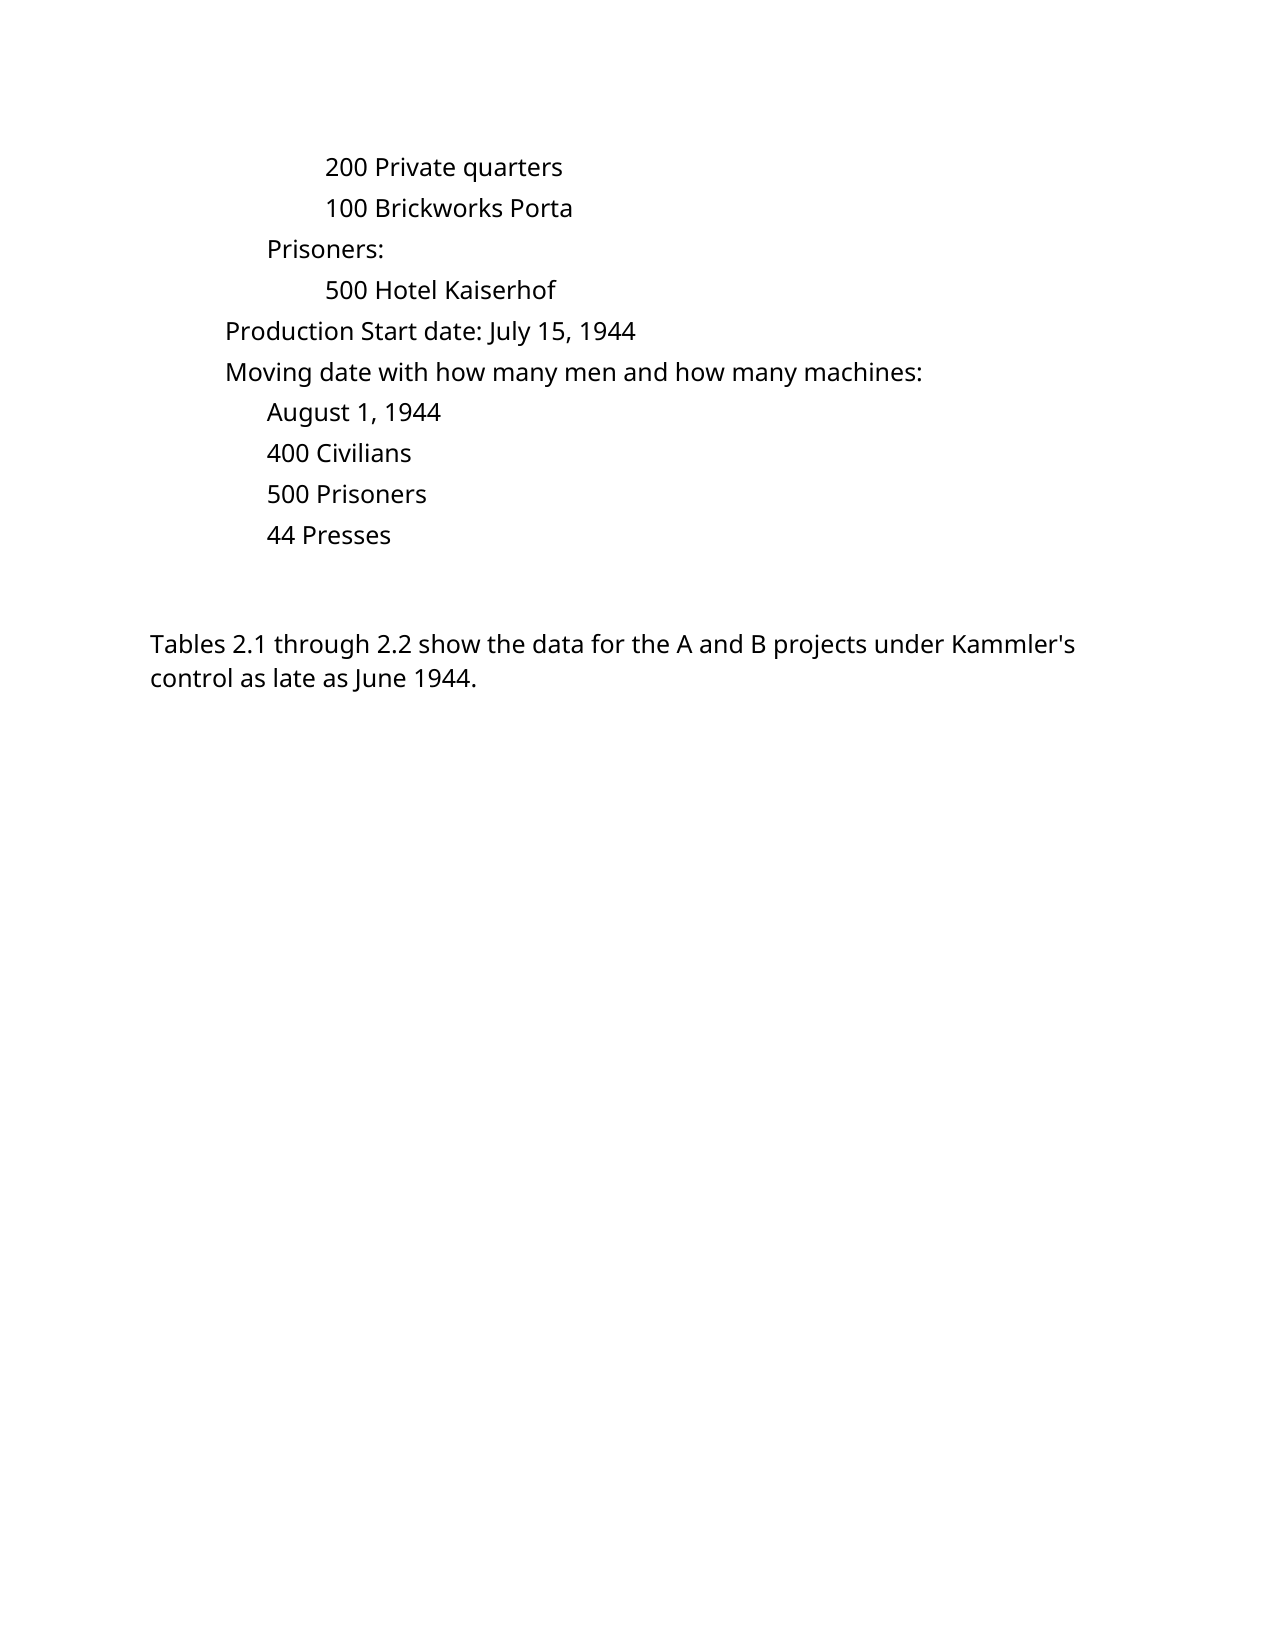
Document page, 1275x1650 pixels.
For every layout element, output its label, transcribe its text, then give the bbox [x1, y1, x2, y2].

text August 1, 1944 [225, 395, 1125, 429]
text Tables 2.1 through 2.2 show the data for the A and B projects under Kammler's control as late as June 1944. [150, 626, 1125, 694]
text 200 Private quarters [225, 150, 1125, 184]
text Production Start date: July 15, 1944 [225, 313, 1125, 347]
text 100 Brickworks Porta [225, 191, 1125, 225]
text Prisoners: [225, 232, 1125, 266]
text 400 Civilians [225, 436, 1125, 470]
text 500 Hotel Kaiserhof [225, 272, 1125, 307]
text Moving date with how many men and how many machines: [225, 354, 1125, 388]
text 44 Presses [225, 517, 1125, 552]
text 500 Prisoners [225, 477, 1125, 511]
